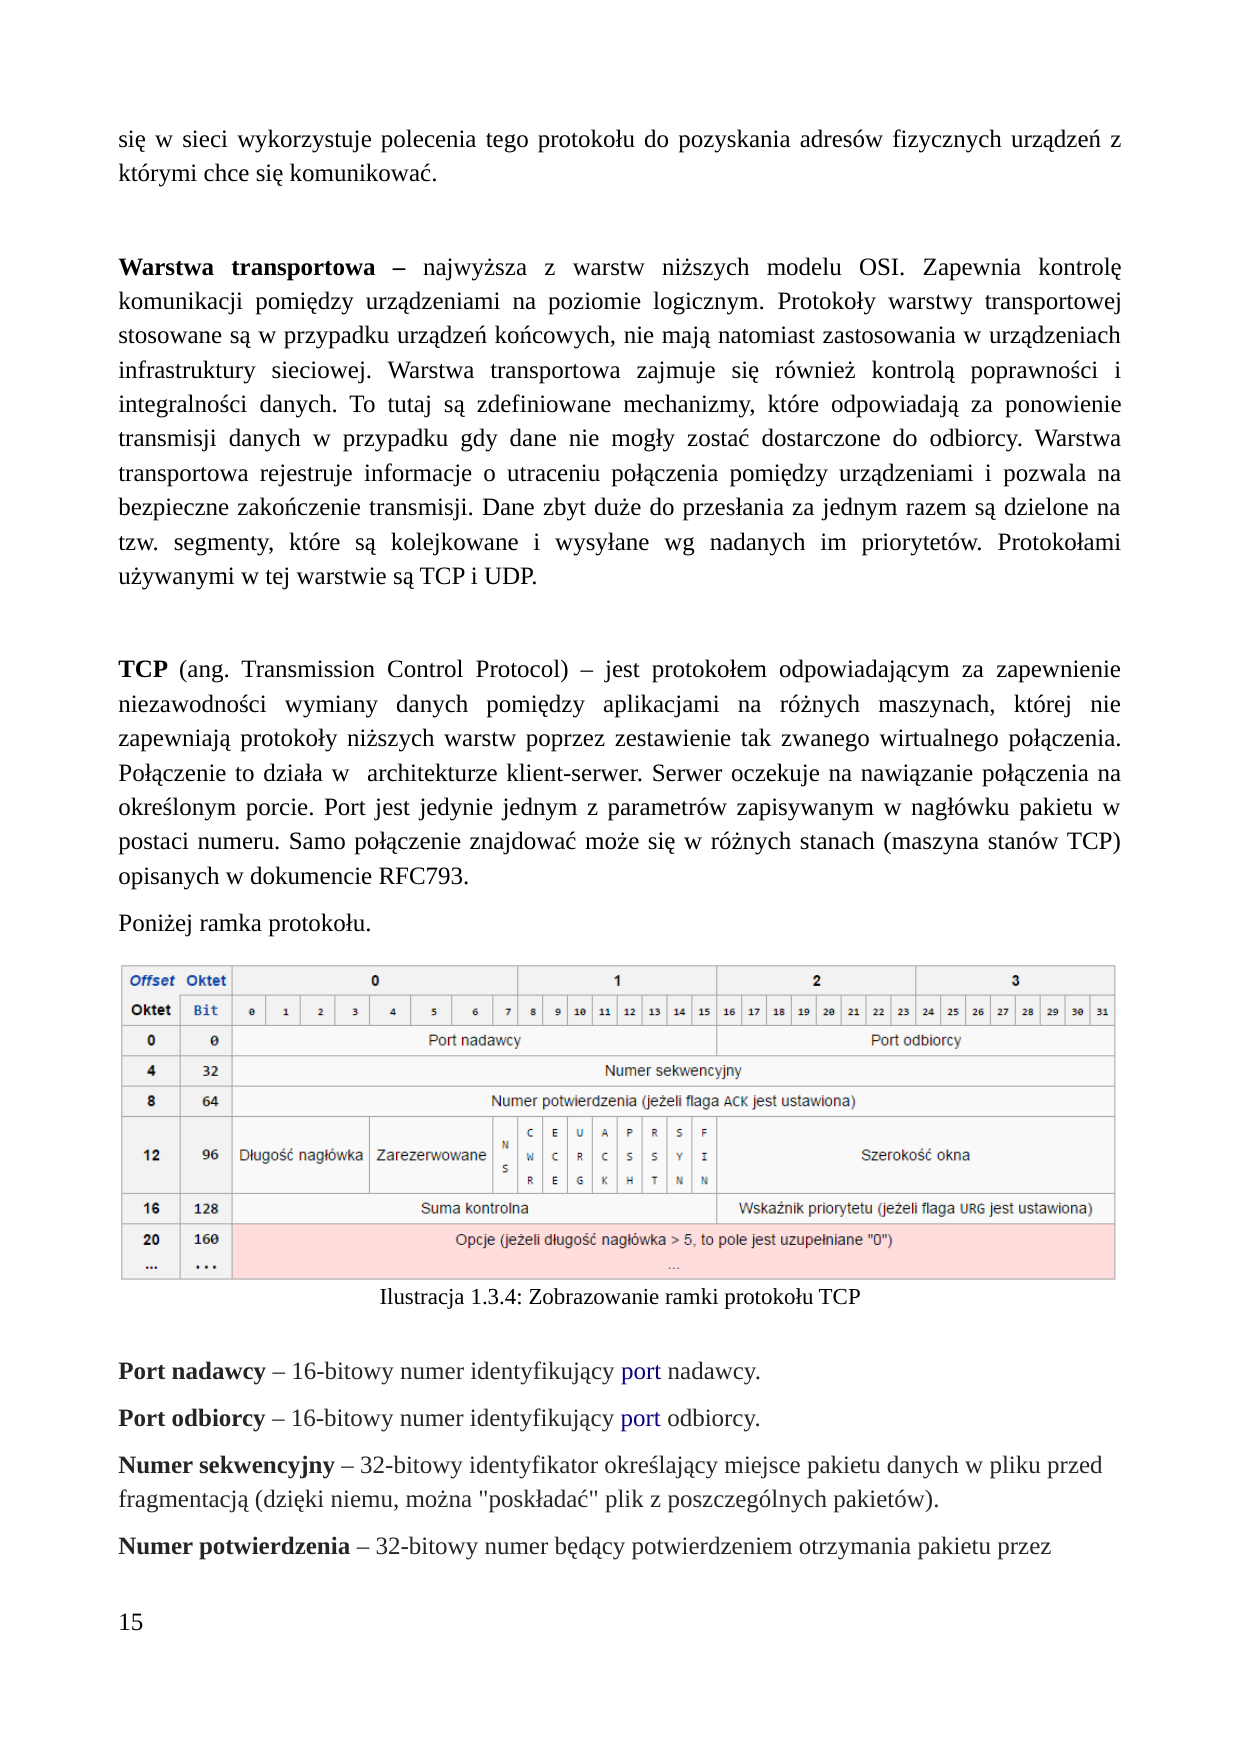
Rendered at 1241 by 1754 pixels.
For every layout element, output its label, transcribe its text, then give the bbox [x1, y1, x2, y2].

text Warstwa transportowa – najwyższa z warstw niższych modelu OSI. Zapewnia kontrolę komunikacji pomiędzy urządzeniami na poziomie logicznym. Protokoły warstwy transportowej stosowane są w przypadku urządzeń końcowych, nie mają natomiast zastosowania w urządzeniach infrastruktury sieciowej. Warstwa transportowa zajmuje się również kontrolą poprawności i integralności danych. To tutaj są zdefiniowane mechanizmy, które odpowiadają za ponowienie transmisji danych w przypadku gdy dane nie mogły zostać dostarczone do odbiorcy. Warstwa transportowa rejestruje informacje o utraceniu połączenia pomiędzy urządzeniami i pozwala na bezpieczne zakończenie transmisji. Dane zbyt duże do przesłania za jednym razem są dzielone na tzw. segmenty, które są kolejkowane i wysyłane wg nadanych im priorytetów. Protokołami używanymi w tej warstwie są TCP i UDP. [118, 246, 1122, 590]
text Numer potwierdzenia – 32-bitowy numer będący potwierdzeniem otrzymania pakietu przez [118, 1525, 1122, 1560]
text Port nadawcy – 16-bitowy numer identyfikujący port nadawcy. [118, 1351, 1122, 1385]
text Numer sekwencyjny – 32-bitowy identyfikator określający miejsce pakietu danych w pliku przed fragmentacją (dzięki niemu, można "poskładać" plik z poszczególnych pakietów). [118, 1444, 1122, 1513]
text się w sieci wykorzystuje polecenia tego protokołu do pozyskania adresów fizycznych urządzeń z którymi chce się komunikować. [118, 118, 1122, 187]
text Poniżej ramka protokołu. [118, 902, 1122, 936]
text TCP (ang. Transmission Control Protocol) – jest protokołem odpowiadającym za zapewnienie niezawodności wymiany danych pomiędzy aplikacjami na różnych maszynach, której nie zapewniają protokoły niższych warstw poprzez zestawienie tak zwanego wirtualnego połączenia. Połączenie to działa w architekturze klient-serwer. Serwer oczekuje na nawiązanie połączenia na określonym porcie. Port jest jedynie jednym z parametrów zapisywanym w nagłówku pakietu w postaci numeru. Samo połączenie znajdować może się w różnych stanach (maszyna stanów TCP) opisanych w dokumencie RFC793. [118, 649, 1122, 889]
text Port odbiorcy – 16-bitowy numer identyfikujący port odbiorcy. [118, 1397, 1122, 1432]
text Ilustracja 1.3.4: Zobrazowanie ramki protokołu TCP [118, 1284, 1122, 1309]
picture [118, 961, 1123, 1284]
